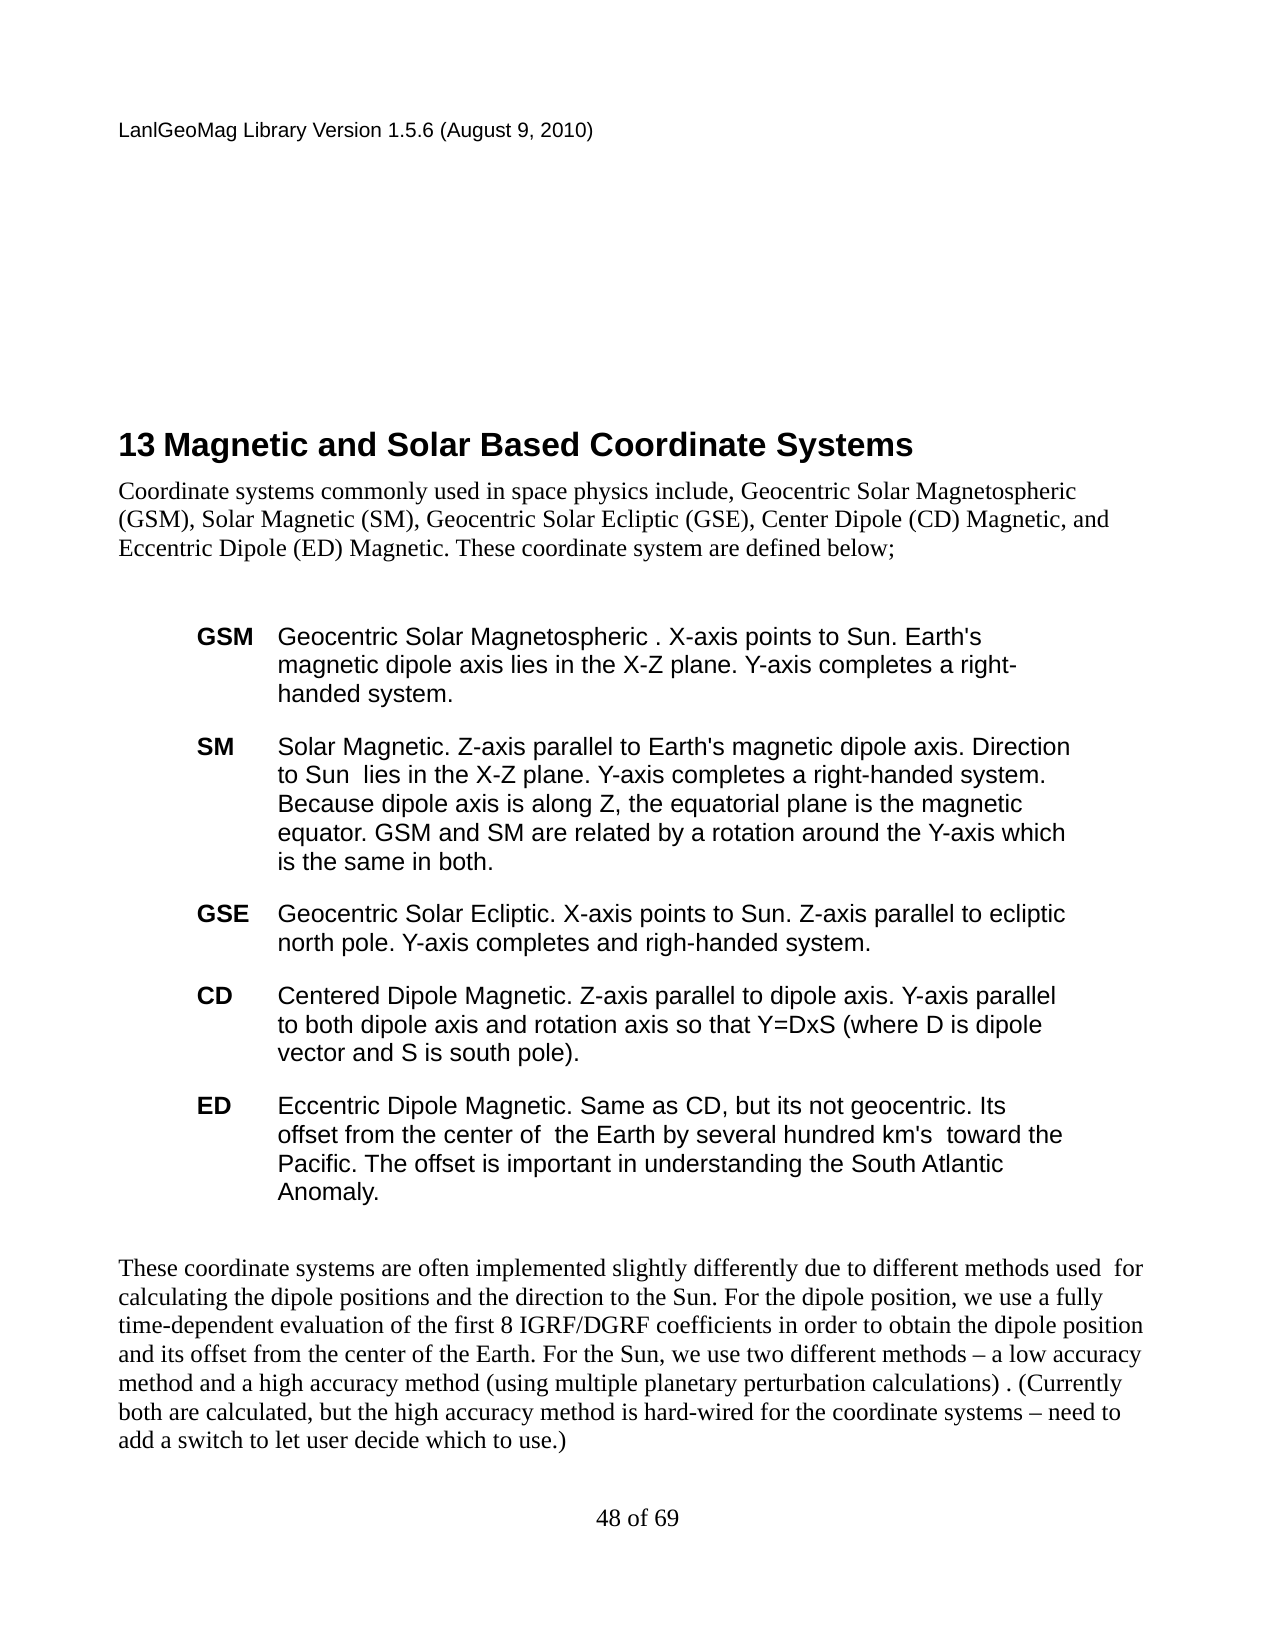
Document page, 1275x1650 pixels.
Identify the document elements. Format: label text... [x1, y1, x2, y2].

table_cell Centered Dipole Magnetic. Z-axis parallel to dipole axis. Y-axis parallel to both dipole axis and rotation axis so that Y=DxS (where D is dipole vector and S is south pole). [271, 975, 1078, 1085]
table_cell Geocentric Solar Ecliptic. X-axis points to Sun. Z-axis parallel to ecliptic north pole. Y-axis completes and righ-handed system. [271, 894, 1078, 975]
table_header Geocentric Solar Magnetospheric . X-axis points to Sun. Earth's magnetic dipole axis lies in the X-Z plane. Y-axis completes a right-handed system. [271, 616, 1078, 726]
subtitle Magnetic and Solar Based Coordinate Systems [118, 424, 1157, 463]
table_cell Solar Magnetic. Z-axis parallel to Earth's magnetic dipole axis. Direction to Sun lies in the X-Z plane. Y-axis completes a right-handed system. Because dipole axis is along Z, the equatorial plane is the magnetic equator. GSM and SM are related by a rotation around the Y-axis which is the same in both. [271, 726, 1078, 894]
text Coordinate systems commonly used in space physics include, Geocentric Solar Magnetospheric (GSM), Solar Magnetic (SM), Geocentric Solar Ecliptic (GSE), Center Dipole (CD) Magnetic, and Eccentric Dipole (ED) Magnetic. These coordinate system are defined below; [118, 476, 1157, 562]
table_cell CD [191, 975, 271, 1085]
table_header GSM [191, 616, 271, 726]
table_cell Eccentric Dipole Magnetic. Same as CD, but its not geocentric. Its offset from the center of the Earth by several hundred km's toward the Pacific. The offset is important in understanding the South Atlantic Anomaly. [271, 1085, 1078, 1224]
table_cell GSE [191, 894, 271, 975]
text These coordinate systems are often implemented slightly differently due to different methods used for calculating the dipole positions and the direction to the Sun. For the dipole position, we use a fully time-dependent evaluation of the first 8 IGRF/DGRF coefficients in order to obtain the dipole position and its offset from the center of the Earth. For the Sun, we use two different methods – a low accuracy method and a high accuracy method (using multiple planetary perturbation calculations) . (Currently both are calculated, but the high accuracy method is hard-wired for the coordinate systems – need to add a switch to let user decide which to use.) [118, 1253, 1157, 1454]
table_cell SM [191, 726, 271, 894]
table_cell ED [191, 1085, 271, 1224]
